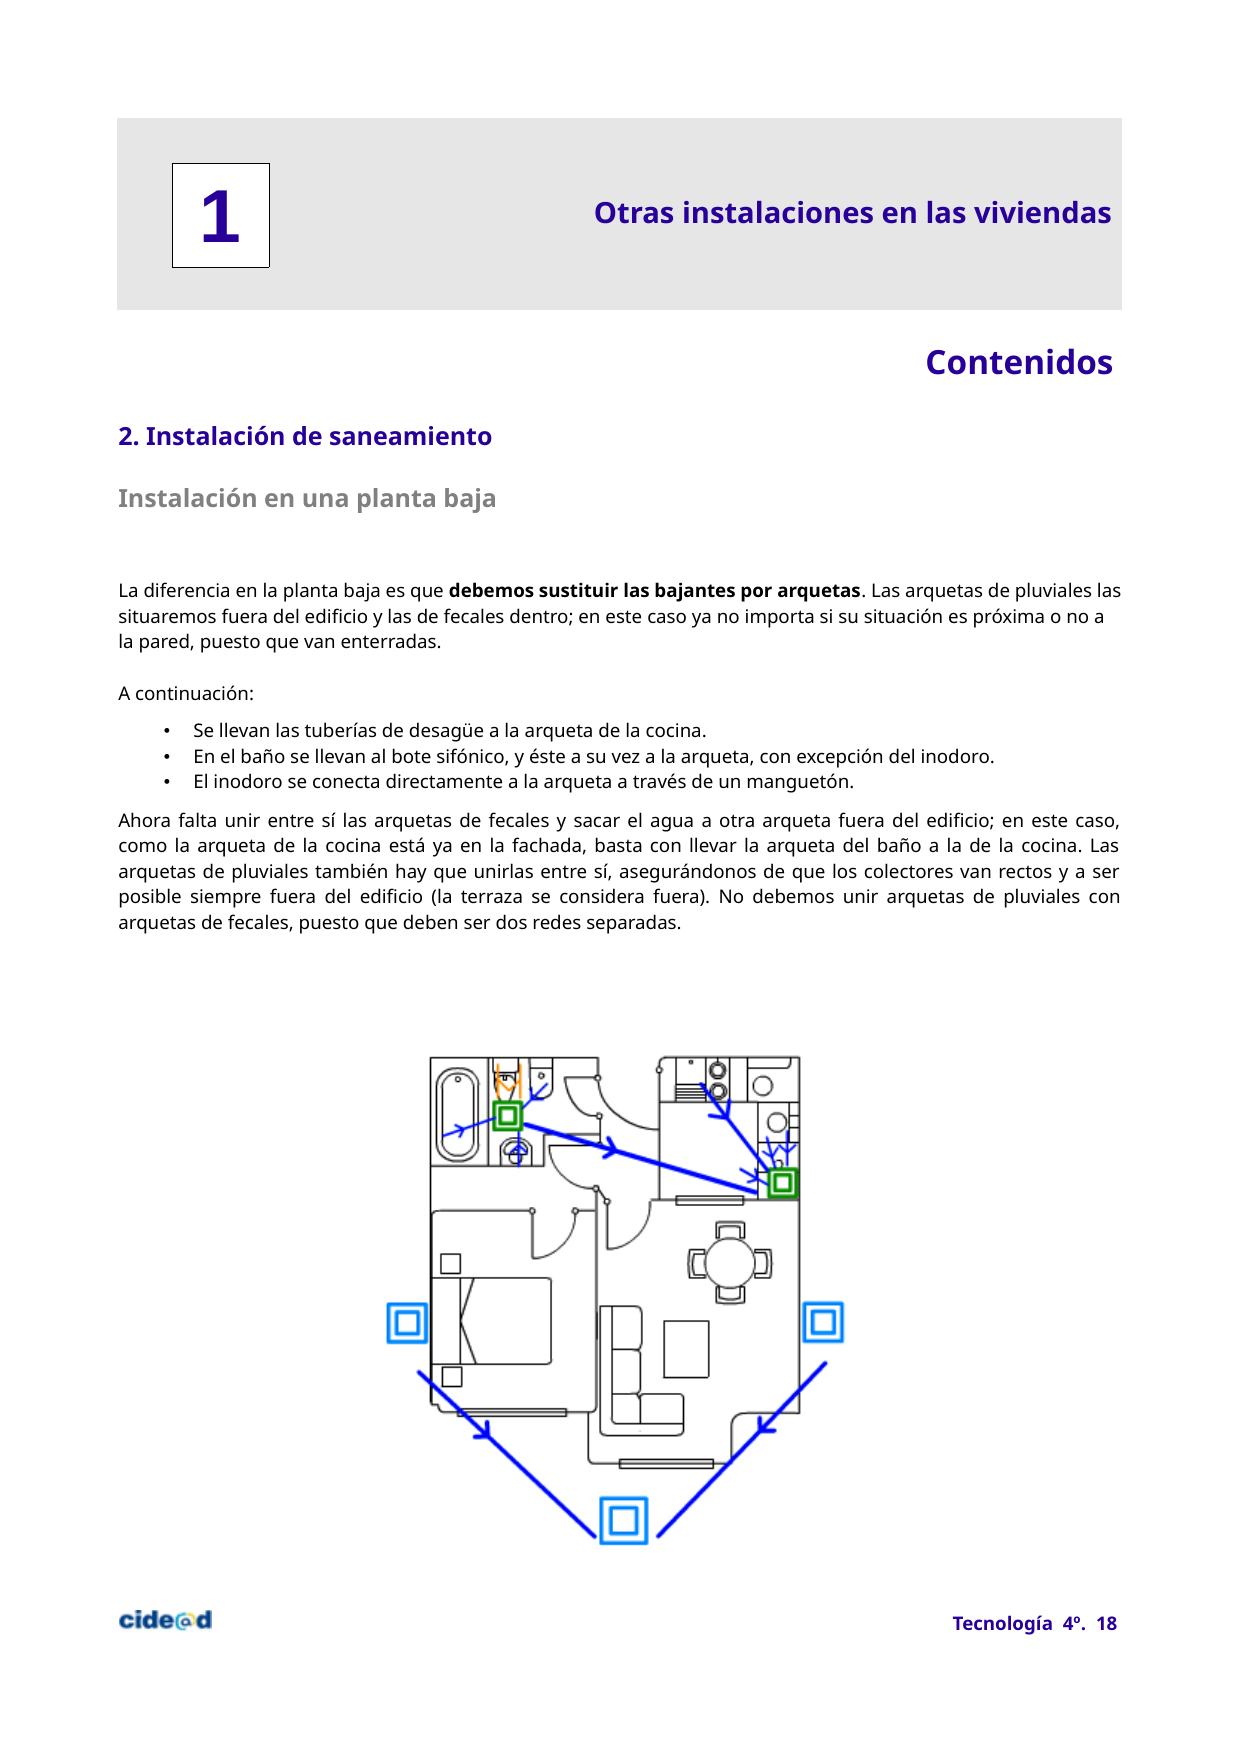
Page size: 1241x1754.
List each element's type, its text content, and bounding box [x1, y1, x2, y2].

table_header Otras instalaciones en las viviendas [117, 118, 1122, 310]
text Ahora falta unir entre sí las arquetas de fecales y sacar el agua a otra arqueta fuera del edificio; en este caso, como la arqueta de la cocina está ya en la fachada, basta con llevar la arqueta del baño a la de la cocina. Las arquetas de pluviales también hay que unirlas entre sí, asegurándonos de que los colectores van rectos y a ser posible siempre fuera del edificio (la terraza se considera fuera). No debemos unir arquetas de pluviales con arquetas de fecales, puesto que deben ser dos redes separadas. [118, 807, 1122, 934]
text La diferencia en la planta baja es que debemos sustituir las bajantes por arquetas. Las arquetas de pluviales las situaremos fuera del edificio y las de fecales dentro; en este caso ya no importa si su situación es próxima o no a la pared, puesto que van enterradas. A continuación: [118, 578, 1122, 705]
list El inodoro se conecta directamente a la arqueta a través de un manguetón. [164, 769, 1122, 794]
picture [118, 1610, 212, 1632]
list En el baño se llevan al bote sifónico, y éste a su vez a la arqueta, con excepción del inodoro. [164, 743, 1122, 769]
text 2. Instalación de saneamiento [118, 419, 1122, 453]
picture [369, 1023, 872, 1572]
list Se llevan las tuberías de desagüe a la arqueta de la cocina. [164, 718, 1122, 743]
text Contenidos [118, 339, 1122, 384]
text Instalación en una planta baja [118, 481, 1122, 515]
